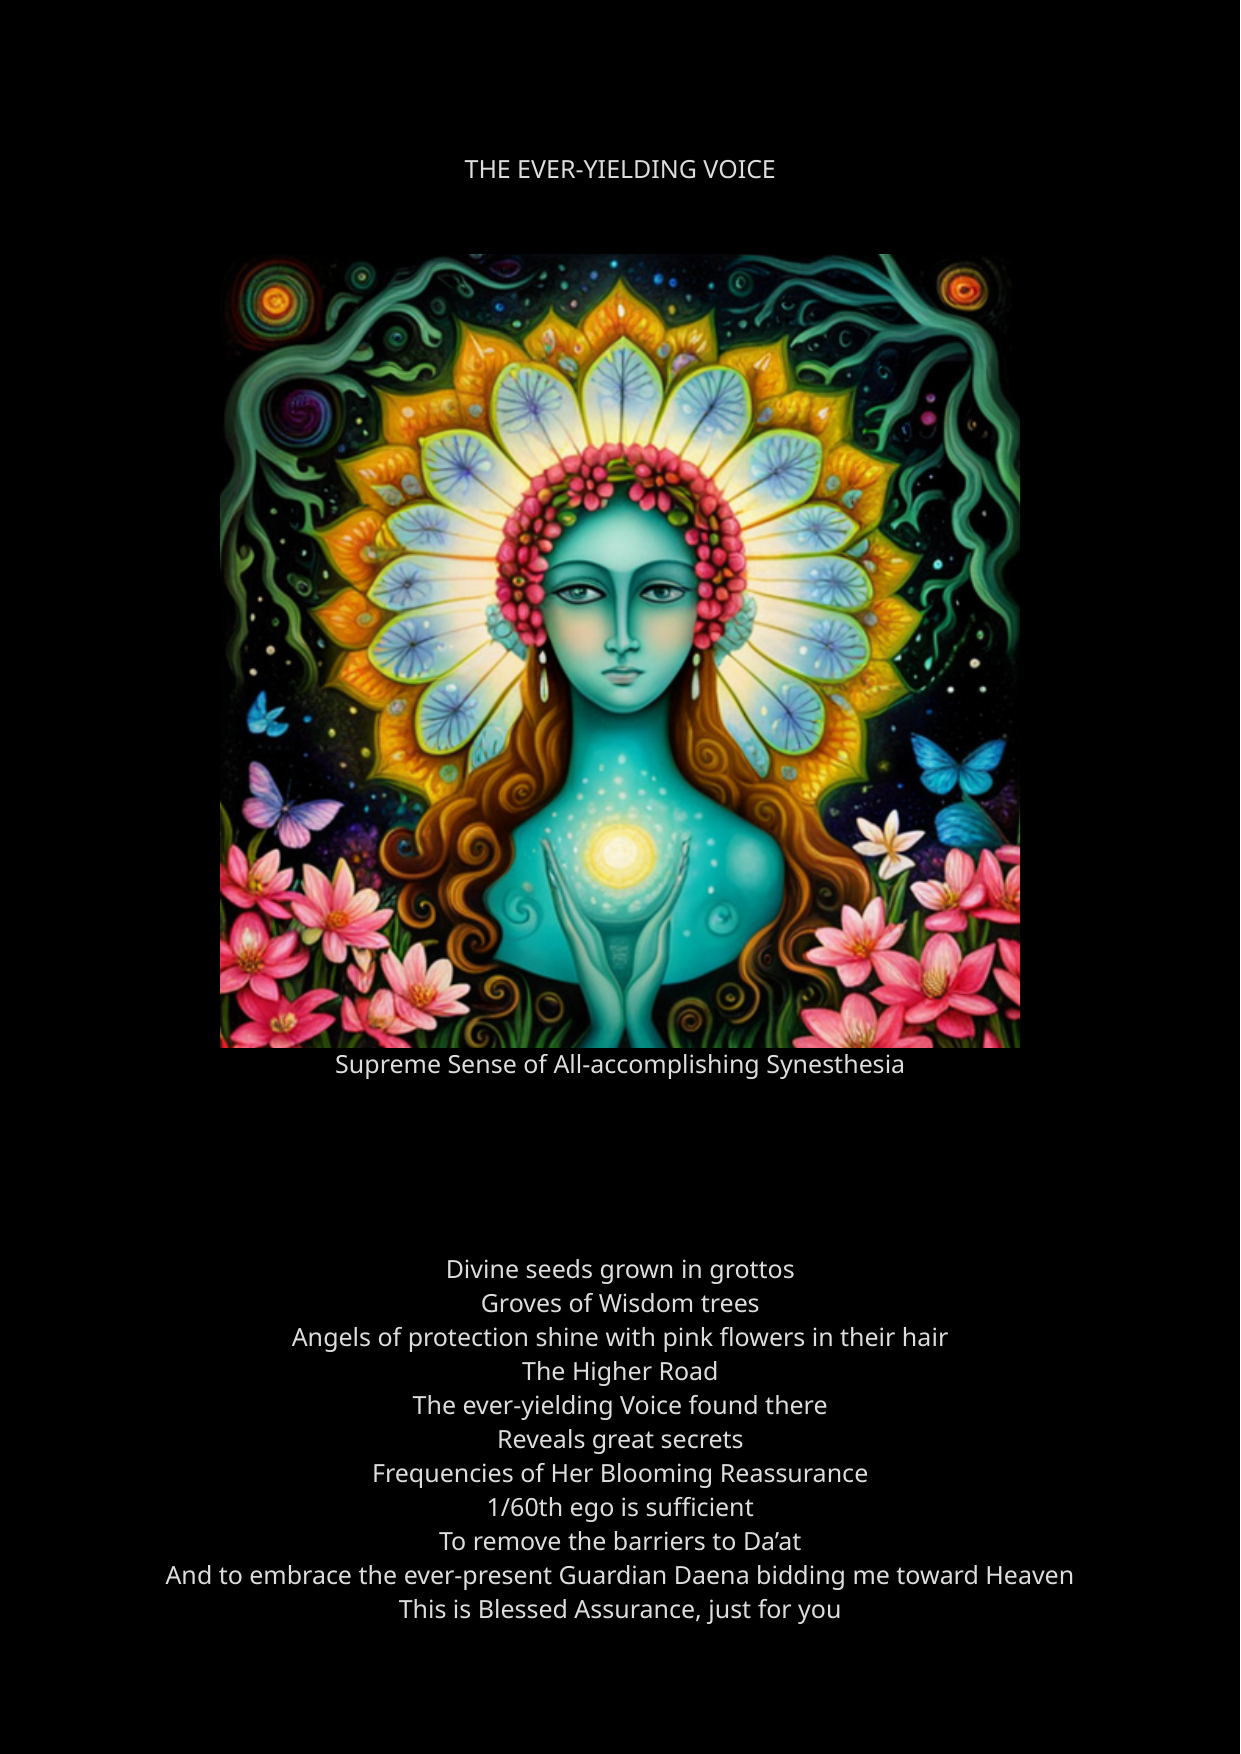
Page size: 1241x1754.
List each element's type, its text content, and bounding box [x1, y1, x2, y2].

text Divine seeds grown in grottos [118, 1251, 1122, 1286]
text Frequencies of Her Blooming Reassurance [118, 1456, 1122, 1490]
text 1/60th ego is sufficient [118, 1490, 1122, 1524]
text Angels of protection shine with pink flowers in their hair [118, 1319, 1122, 1354]
text The ever-yielding Voice found there [118, 1388, 1122, 1422]
picture [220, 254, 1020, 1048]
text Supreme Sense of All-accomplishing Synesthesia [118, 391, 1122, 1081]
text Groves of Wisdom trees [118, 1286, 1122, 1319]
text This is Blessed Assurance, just for you [118, 1592, 1122, 1626]
text To remove the barriers to Da’at [118, 1524, 1122, 1558]
text THE EVER-YIELDING VOICE [118, 152, 1122, 186]
text And to embrace the ever-present Guardian Daena bidding me toward Heaven [118, 1558, 1122, 1592]
text The Higher Road [118, 1354, 1122, 1388]
text Reveals great secrets [118, 1422, 1122, 1456]
